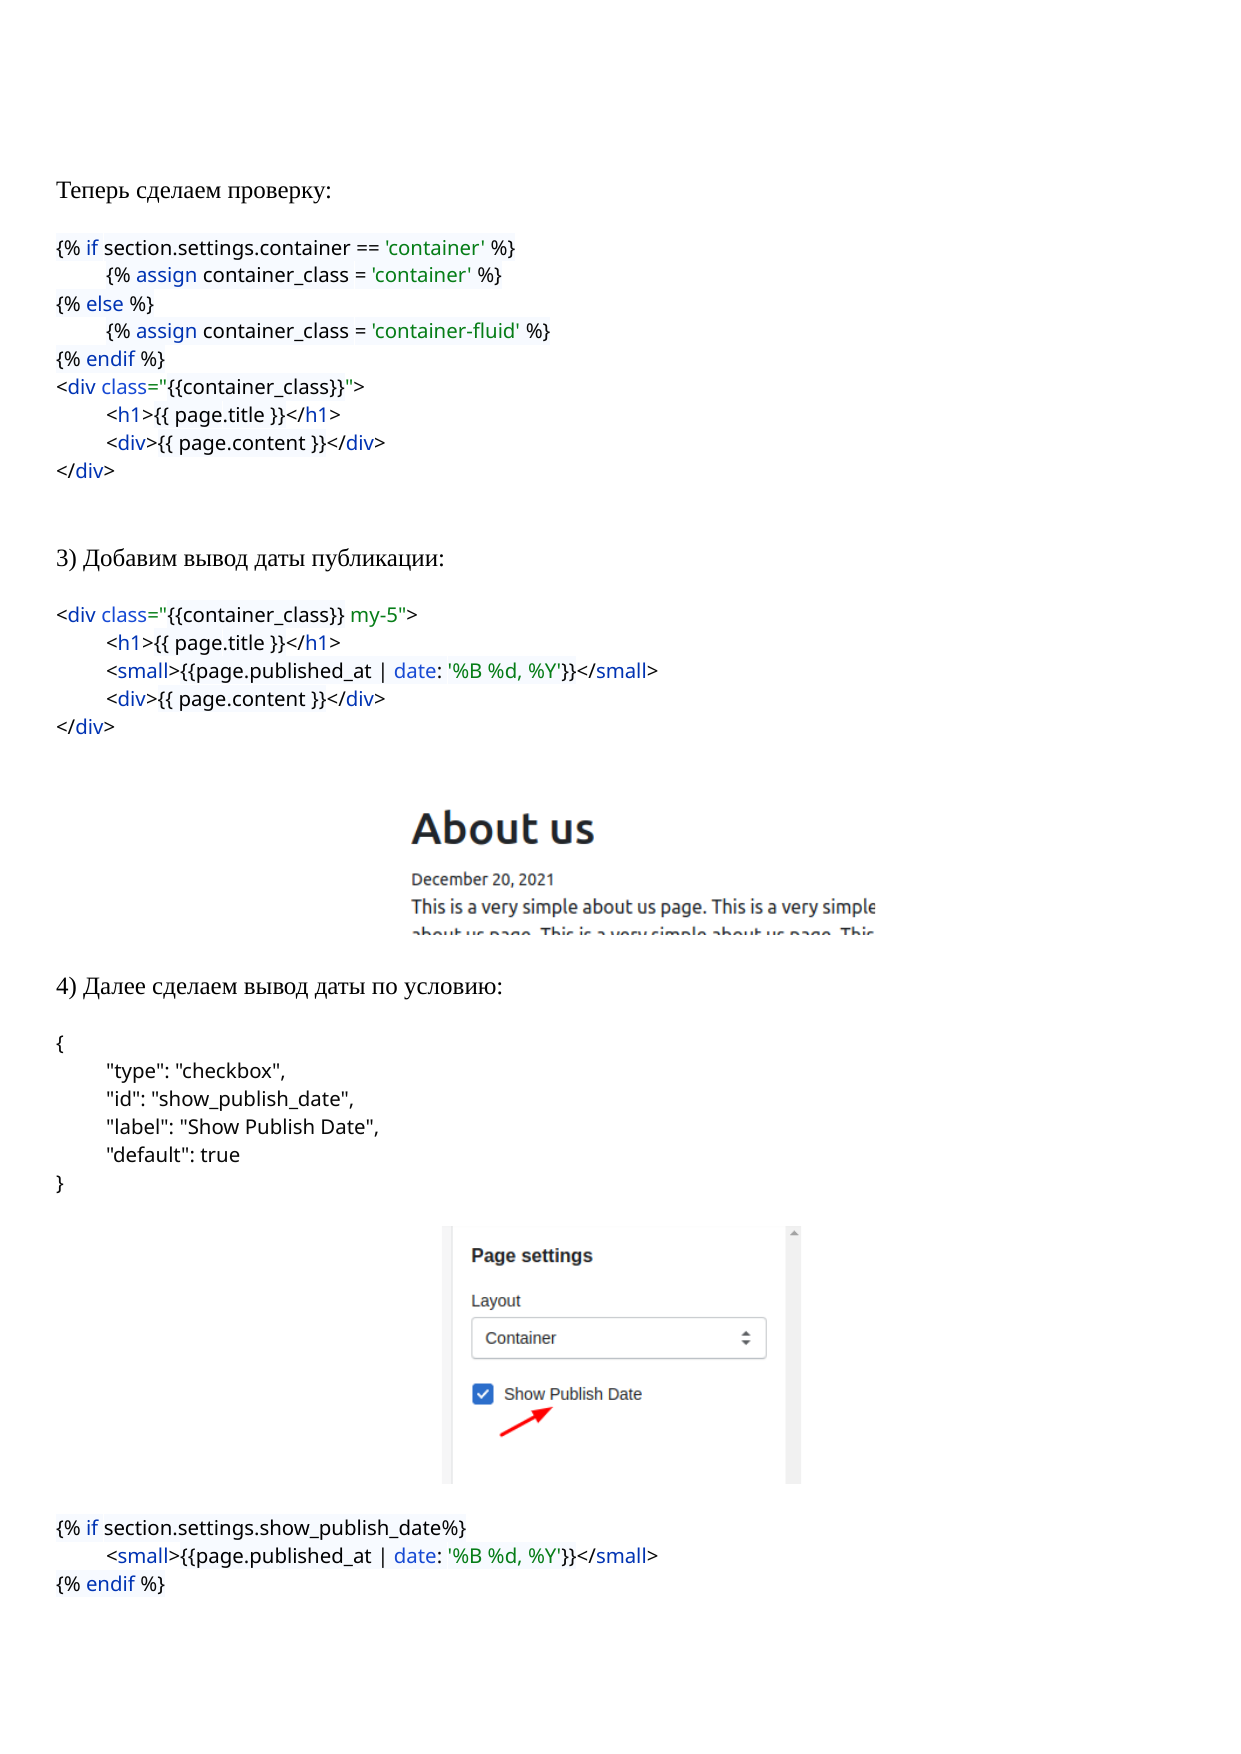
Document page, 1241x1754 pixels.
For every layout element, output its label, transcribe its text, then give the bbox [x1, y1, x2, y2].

text { [56, 1029, 1187, 1056]
text {% assign container_class = 'container' %} [56, 261, 1187, 289]
text "label": "Show Publish Date", [56, 1113, 1187, 1141]
text {% if section.settings.container == 'container' %} [56, 233, 1187, 261]
text </div> [56, 457, 1187, 485]
picture [368, 798, 876, 935]
text {% assign container_class = 'container-fluid' %} [56, 317, 1187, 345]
text 4) Далее сделаем вывод даты по условию: [56, 971, 1187, 1000]
text <div>{{ page.content }}</div> [56, 429, 1187, 457]
text 3) Добавим вывод даты публикации: [56, 543, 1187, 572]
text <h1>{{ page.title }}</h1> [56, 628, 1187, 656]
picture [441, 1226, 802, 1484]
text {% endif %} [56, 1570, 1187, 1597]
text {% endif %} [56, 345, 1187, 373]
text </div> [56, 713, 1187, 740]
text "default": true [56, 1141, 1187, 1169]
text <small>{{page.published_at | date: '%B %d, %Y'}}</small> [56, 656, 1187, 684]
text "type": "checkbox", [56, 1056, 1187, 1084]
text {% if section.settings.show_publish_date%} [56, 1514, 1187, 1542]
text <div class="{{container_class}} my-5"> [56, 600, 1187, 628]
text Теперь сделаем проверку: [56, 176, 1187, 204]
text "id": "show_publish_date", [56, 1084, 1187, 1113]
text {% else %} [56, 289, 1187, 317]
text <div>{{ page.content }}</div> [56, 684, 1187, 713]
text } [56, 1169, 1187, 1197]
text <h1>{{ page.title }}</h1> [56, 401, 1187, 429]
text <div class="{{container_class}}"> [56, 373, 1187, 401]
text <small>{{page.published_at | date: '%B %d, %Y'}}</small> [56, 1542, 1187, 1570]
